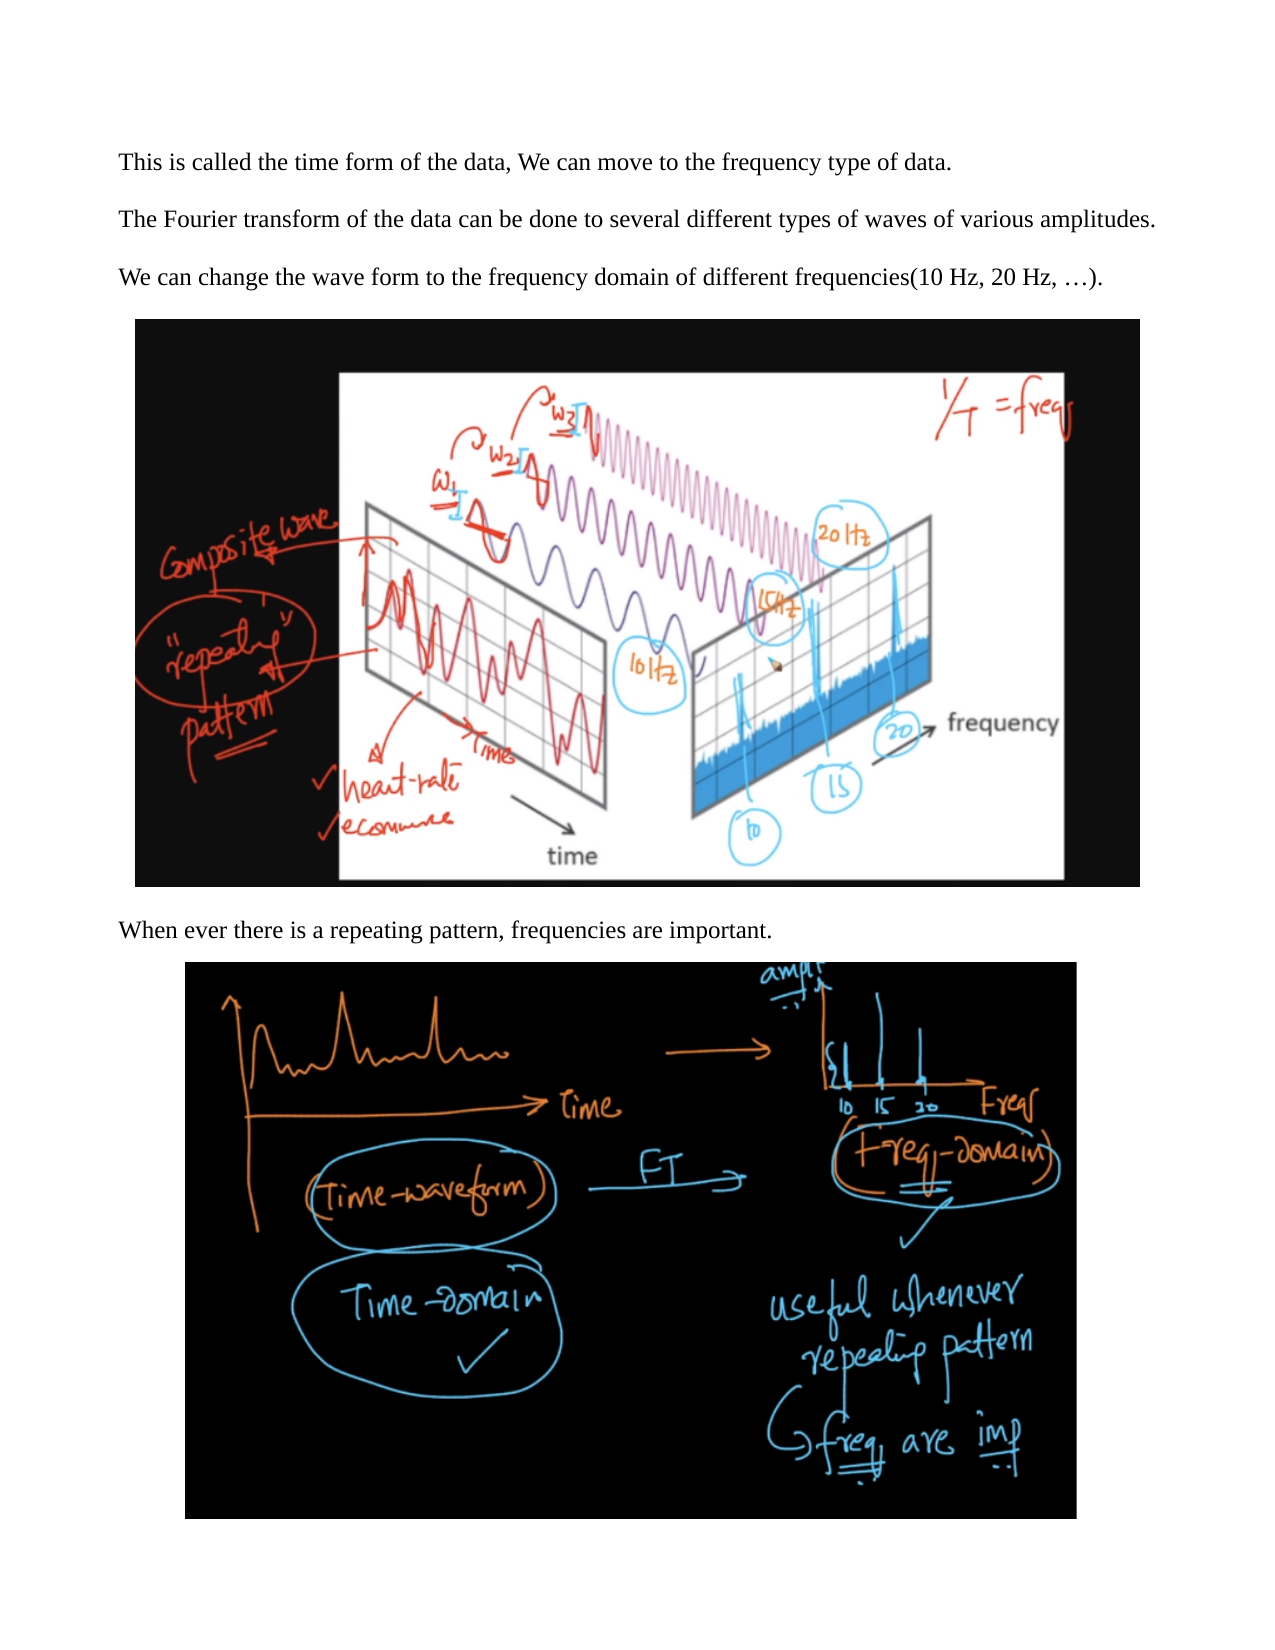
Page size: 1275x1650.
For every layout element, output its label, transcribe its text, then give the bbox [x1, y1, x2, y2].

picture [185, 962, 1077, 1519]
text This is called the time form of the data, We can move to the frequency type of data. [118, 147, 1157, 176]
text We can change the wave form to the frequency domain of different frequencies(10 Hz, 20 Hz, …). [118, 262, 1157, 291]
text When ever there is a repeating pattern, frequencies are important. [118, 916, 1157, 944]
picture [135, 319, 1140, 887]
text The Fourier transform of the data can be done to several different types of waves of various amplitudes. [118, 204, 1157, 233]
